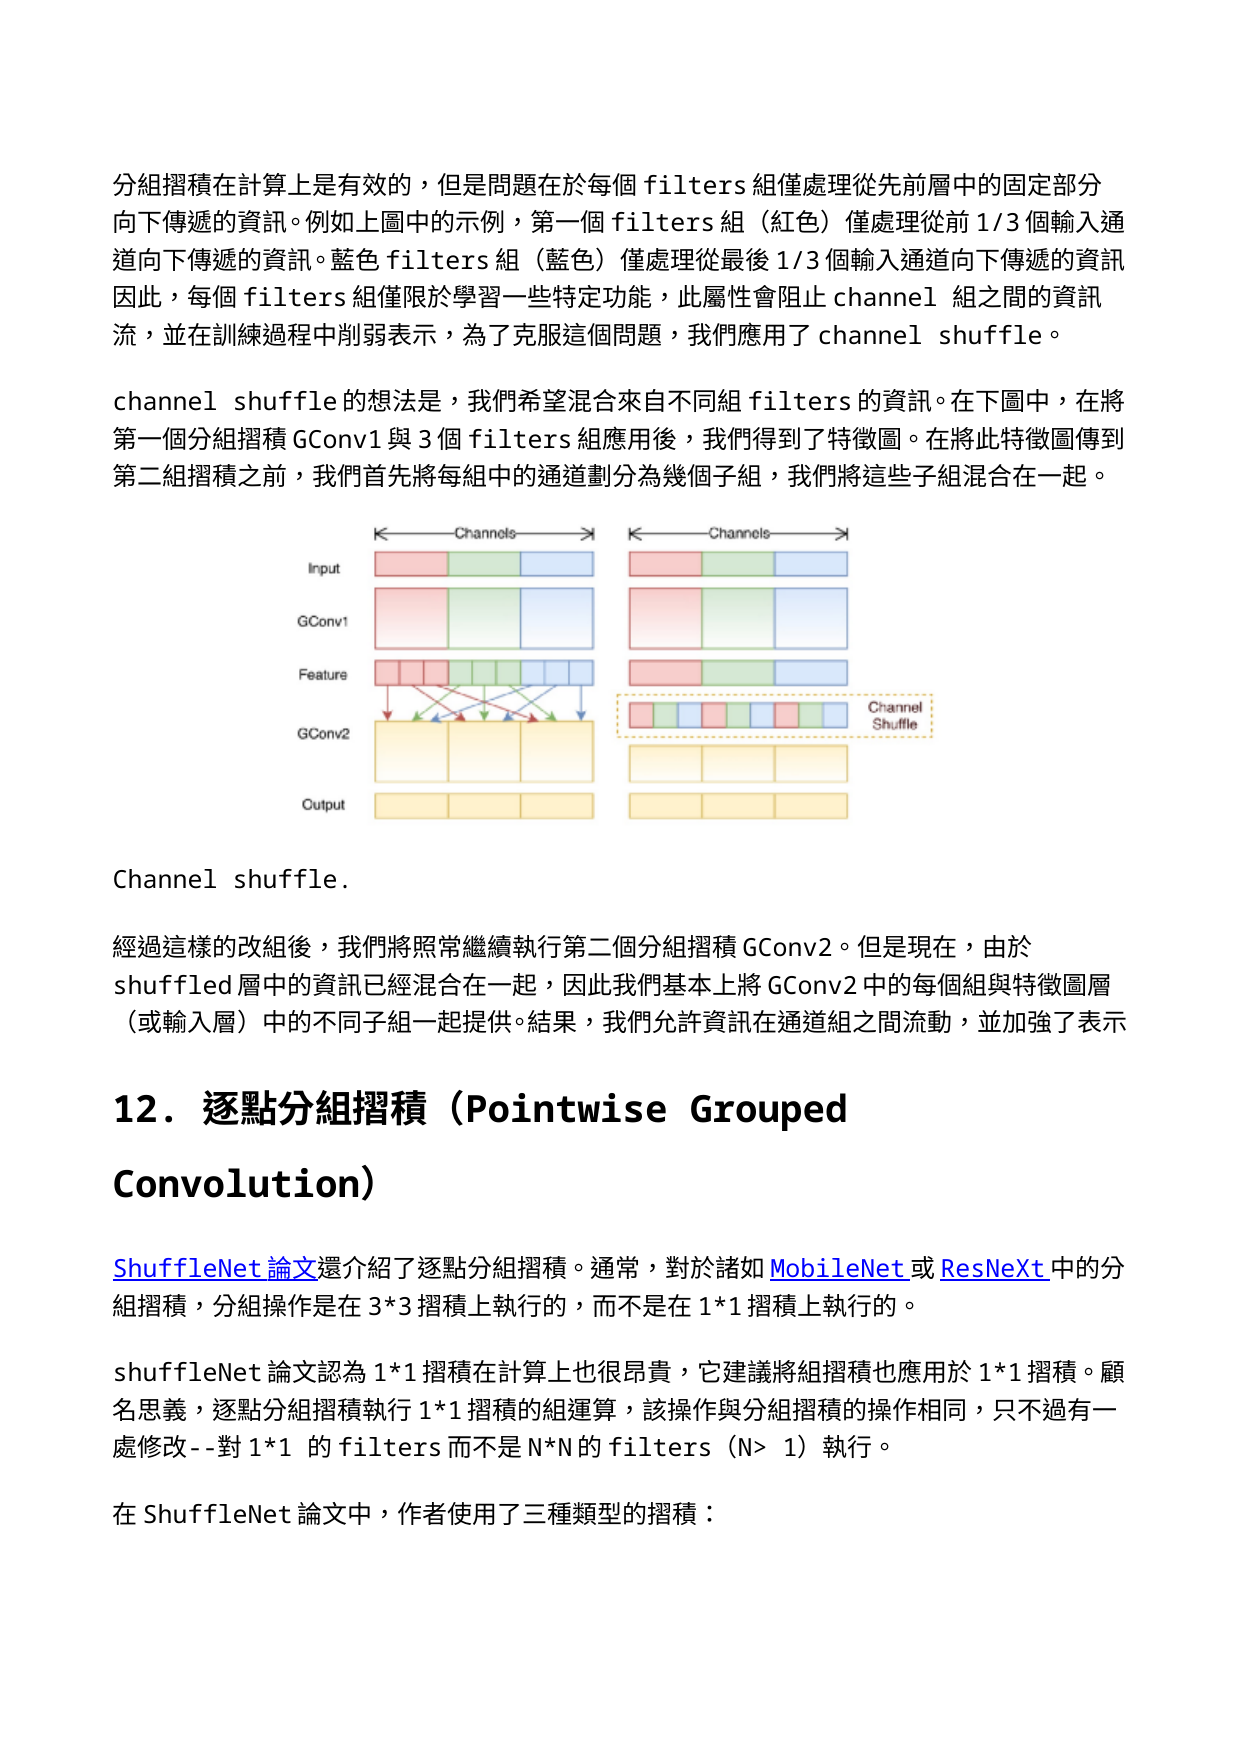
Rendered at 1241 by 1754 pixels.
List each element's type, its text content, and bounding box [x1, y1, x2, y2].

picture [295, 522, 942, 829]
text channel shuffle的想法是，我們希望混合來自不同組filters的資訊。在下圖中，在將第一個分組摺積GConv1與3個filters組應用後，我們得到了特徵圖。在將此特徵圖傳到第二組摺積之前，我們首先將每組中的通道劃分為幾個子組，我們將這些子組混合在一起。 [112, 381, 1125, 494]
text 分組摺積在計算上是有效的，但是問題在於每個filters組僅處理從先前層中的固定部分向下傳遞的資訊。例如上圖中的示例，第一個filters組（紅色）僅處理從前1/3個輸入通道向下傳遞的資訊。藍色filters組（藍色）僅處理從最後1/3個輸入通道向下傳遞的資訊。因此，每個filters組僅限於學習一些特定功能，此屬性會阻止channel 組之間的資訊流，並在訓練過程中削弱表示，為了克服這個問題，我們應用了channel shuffle。 [112, 164, 1125, 352]
text 在ShuffleNet論文中，作者使用了三種類型的摺積： [112, 1494, 1125, 1531]
text shuffleNet論文認為1*1摺積在計算上也很昂貴，它建議將組摺積也應用於1*1摺積。顧名思義，逐點分組摺積執行1*1摺積的組運算，該操作與分組摺積的操作相同，只不過有一處修改--對1*1 的filters而不是N*N的filters（N> 1）執行。 [112, 1352, 1125, 1464]
text Channel shuffle. [112, 860, 1125, 898]
text ShuffleNet論文還介紹了逐點分組摺積。通常，對於諸如MobileNet或ResNeXt中的分組摺積，分組操作是在3*3摺積上執行的，而不是在1*1摺積上執行的。 [112, 1248, 1125, 1323]
text 經過這樣的改組後，我們將照常繼續執行第二個分組摺積GConv2。但是現在，由於shuffled層中的資訊已經混合在一起，因此我們基本上將GConv2中的每個組與特徵圖層（或輸入層）中的不同子組一起提供。結果，我們允許資訊在通道組之間流動，並加強了表示。 [112, 927, 1125, 1039]
subtitle 12. 逐點分組摺積（Pointwise Grouped Convolution） [112, 1069, 1125, 1219]
